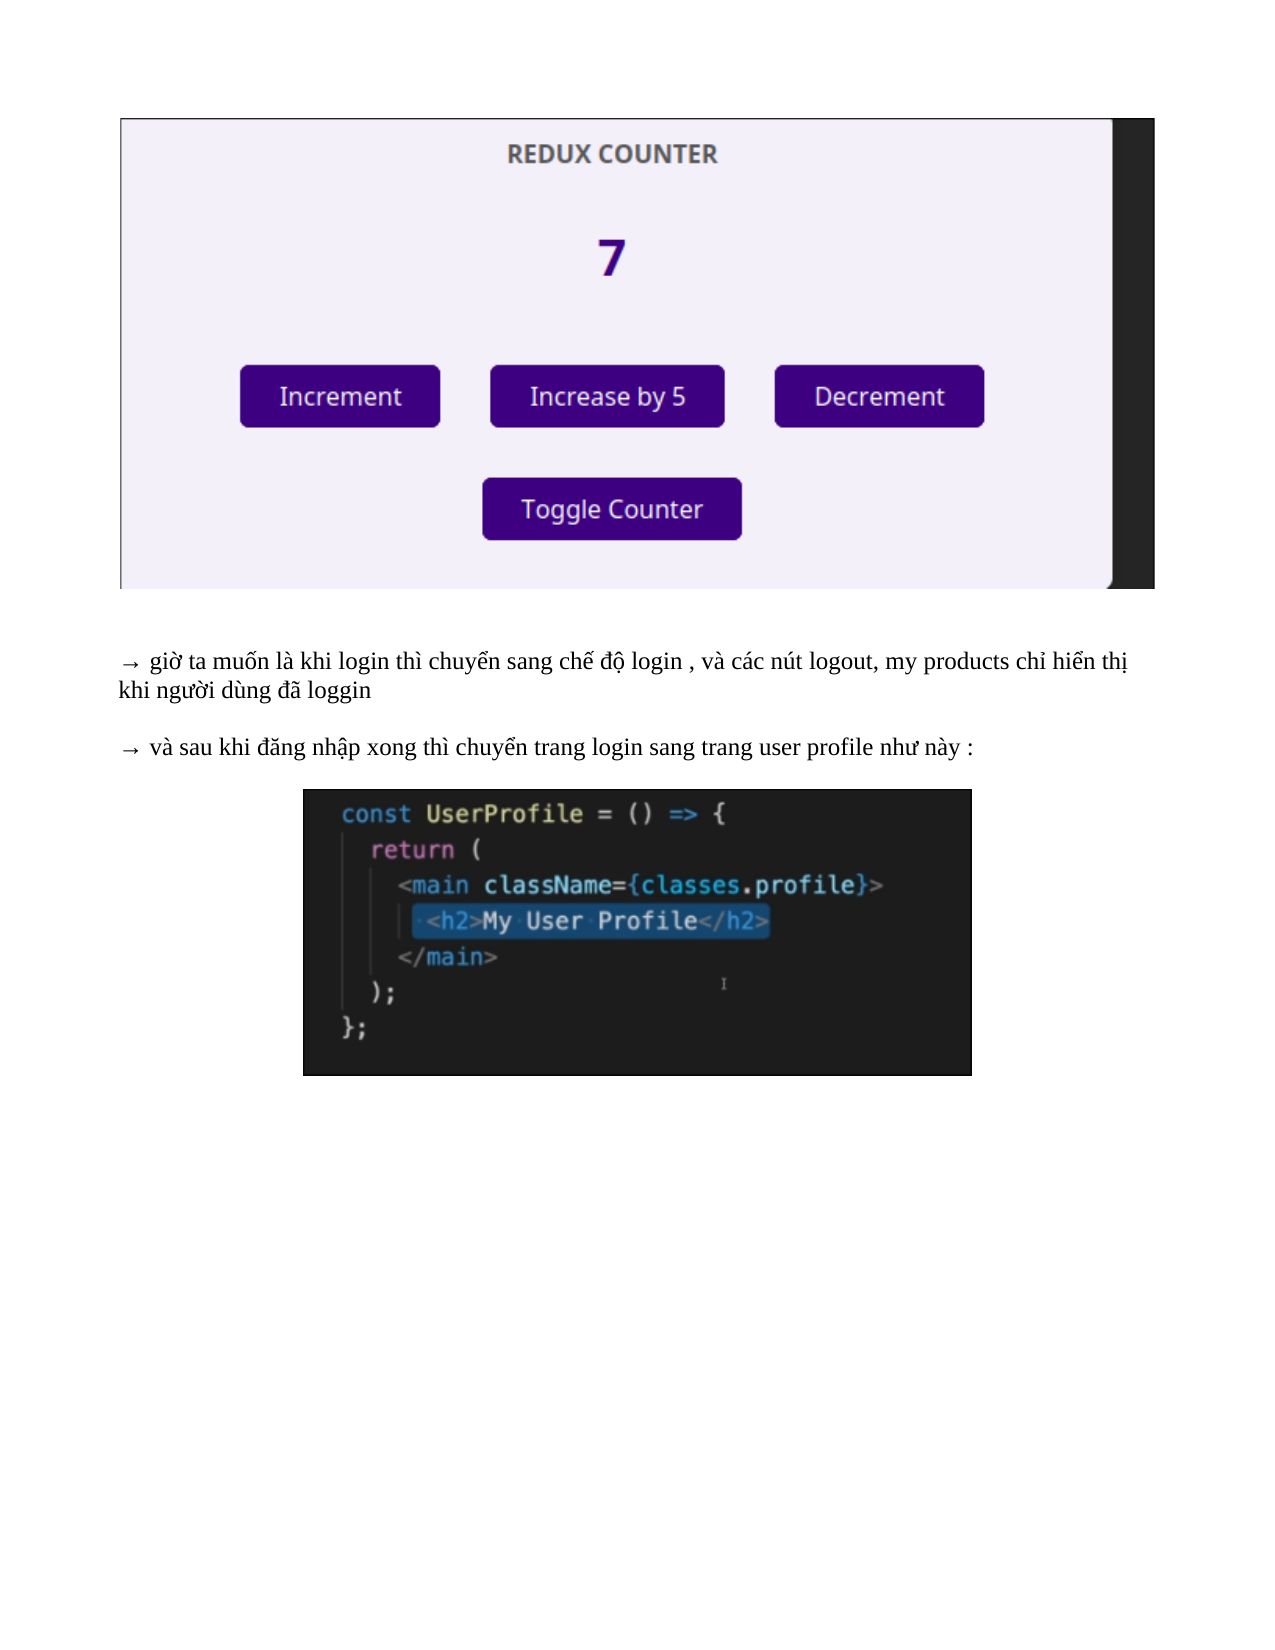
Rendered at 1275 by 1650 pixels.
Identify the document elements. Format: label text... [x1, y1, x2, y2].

text → giờ ta muốn là khi login thì chuyển sang chế độ login , và các nút logout, my products chỉ hiển thị khi người dùng đã loggin [118, 646, 1157, 703]
picture [120, 118, 1155, 589]
text → và sau khi đăng nhập xong thì chuyển trang login sang trang user profile như này : [118, 732, 1157, 761]
picture [303, 789, 972, 1076]
